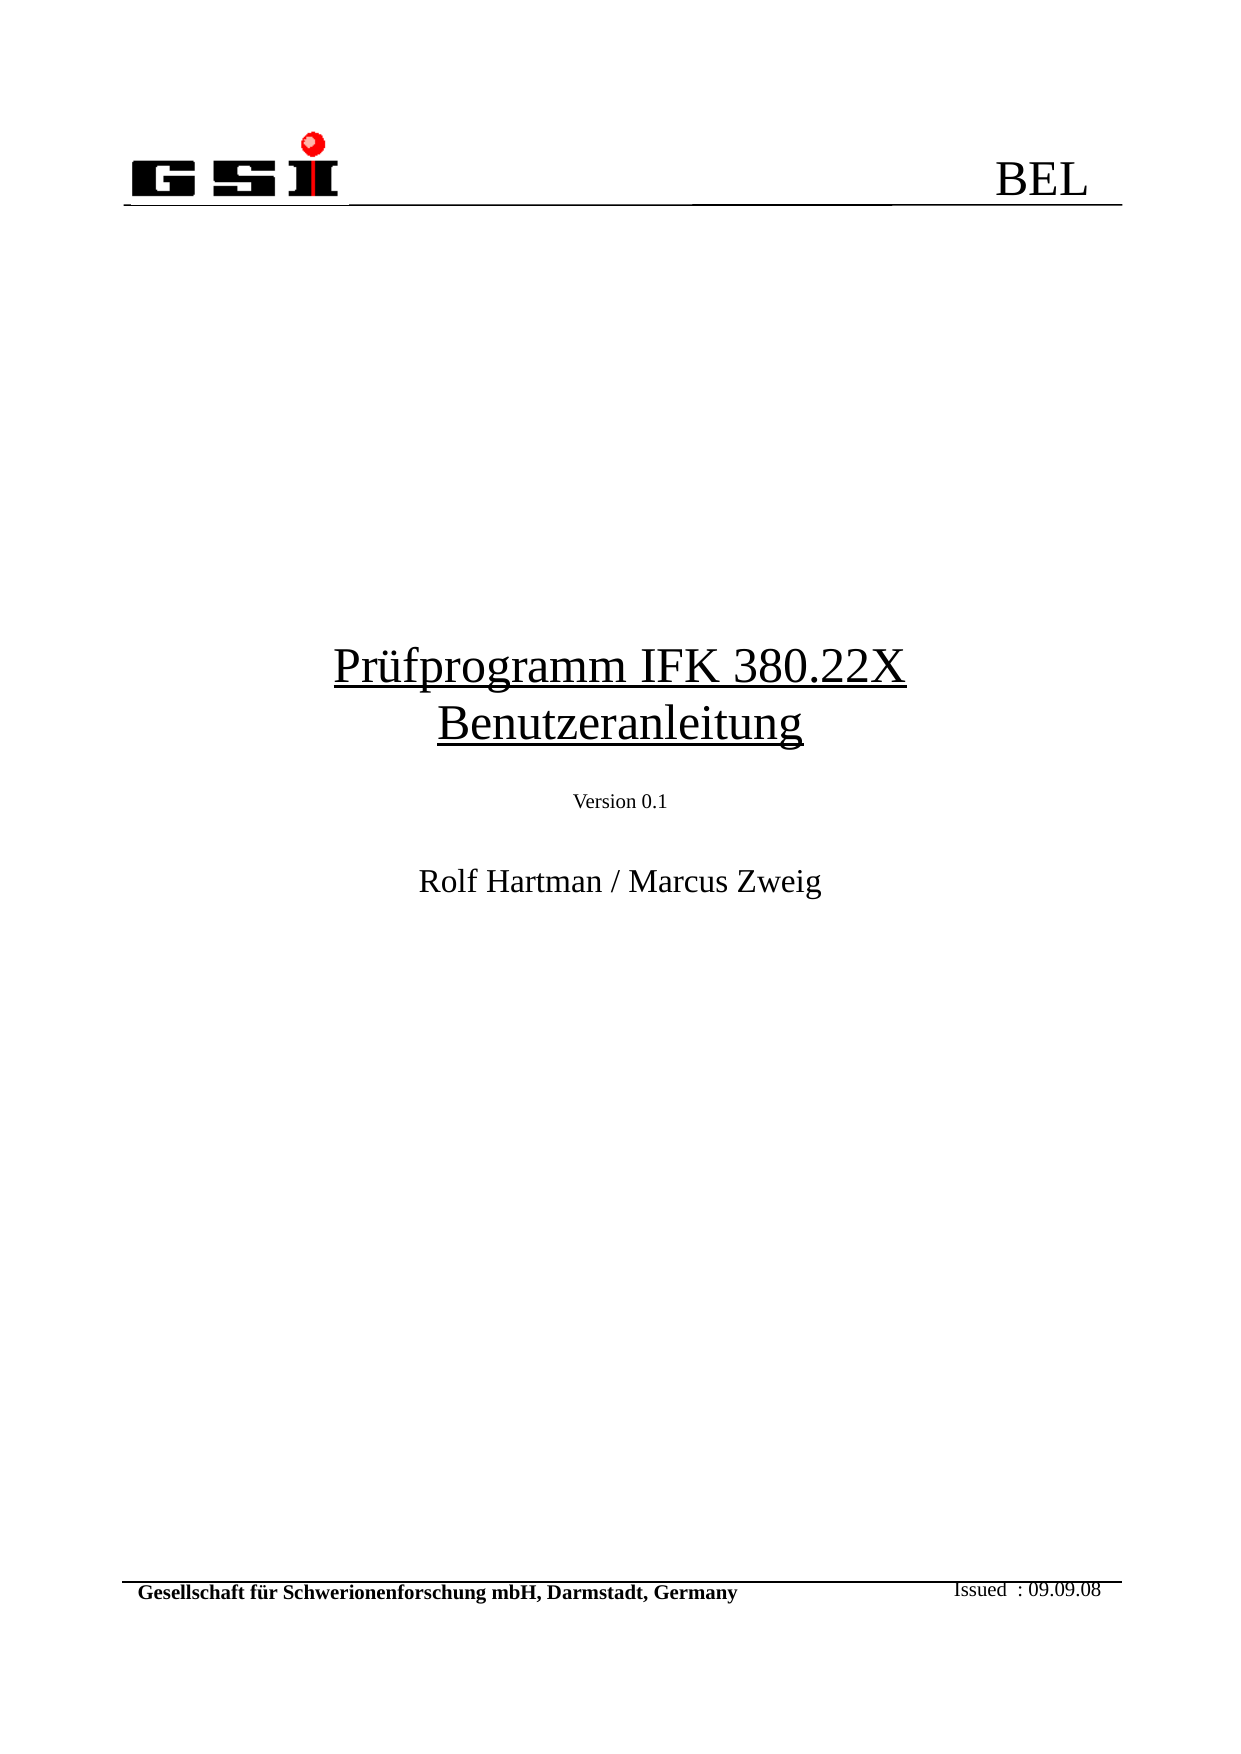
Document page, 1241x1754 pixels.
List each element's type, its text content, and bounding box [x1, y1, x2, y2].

text Prüfprogramm IFK 380.22X [118, 636, 1122, 693]
text Benutzeranleitung [118, 693, 1122, 751]
picture [131, 123, 349, 205]
text Rolf Hartman / Marcus Zweig [118, 861, 1122, 899]
text Version 0.1 [118, 789, 1122, 813]
